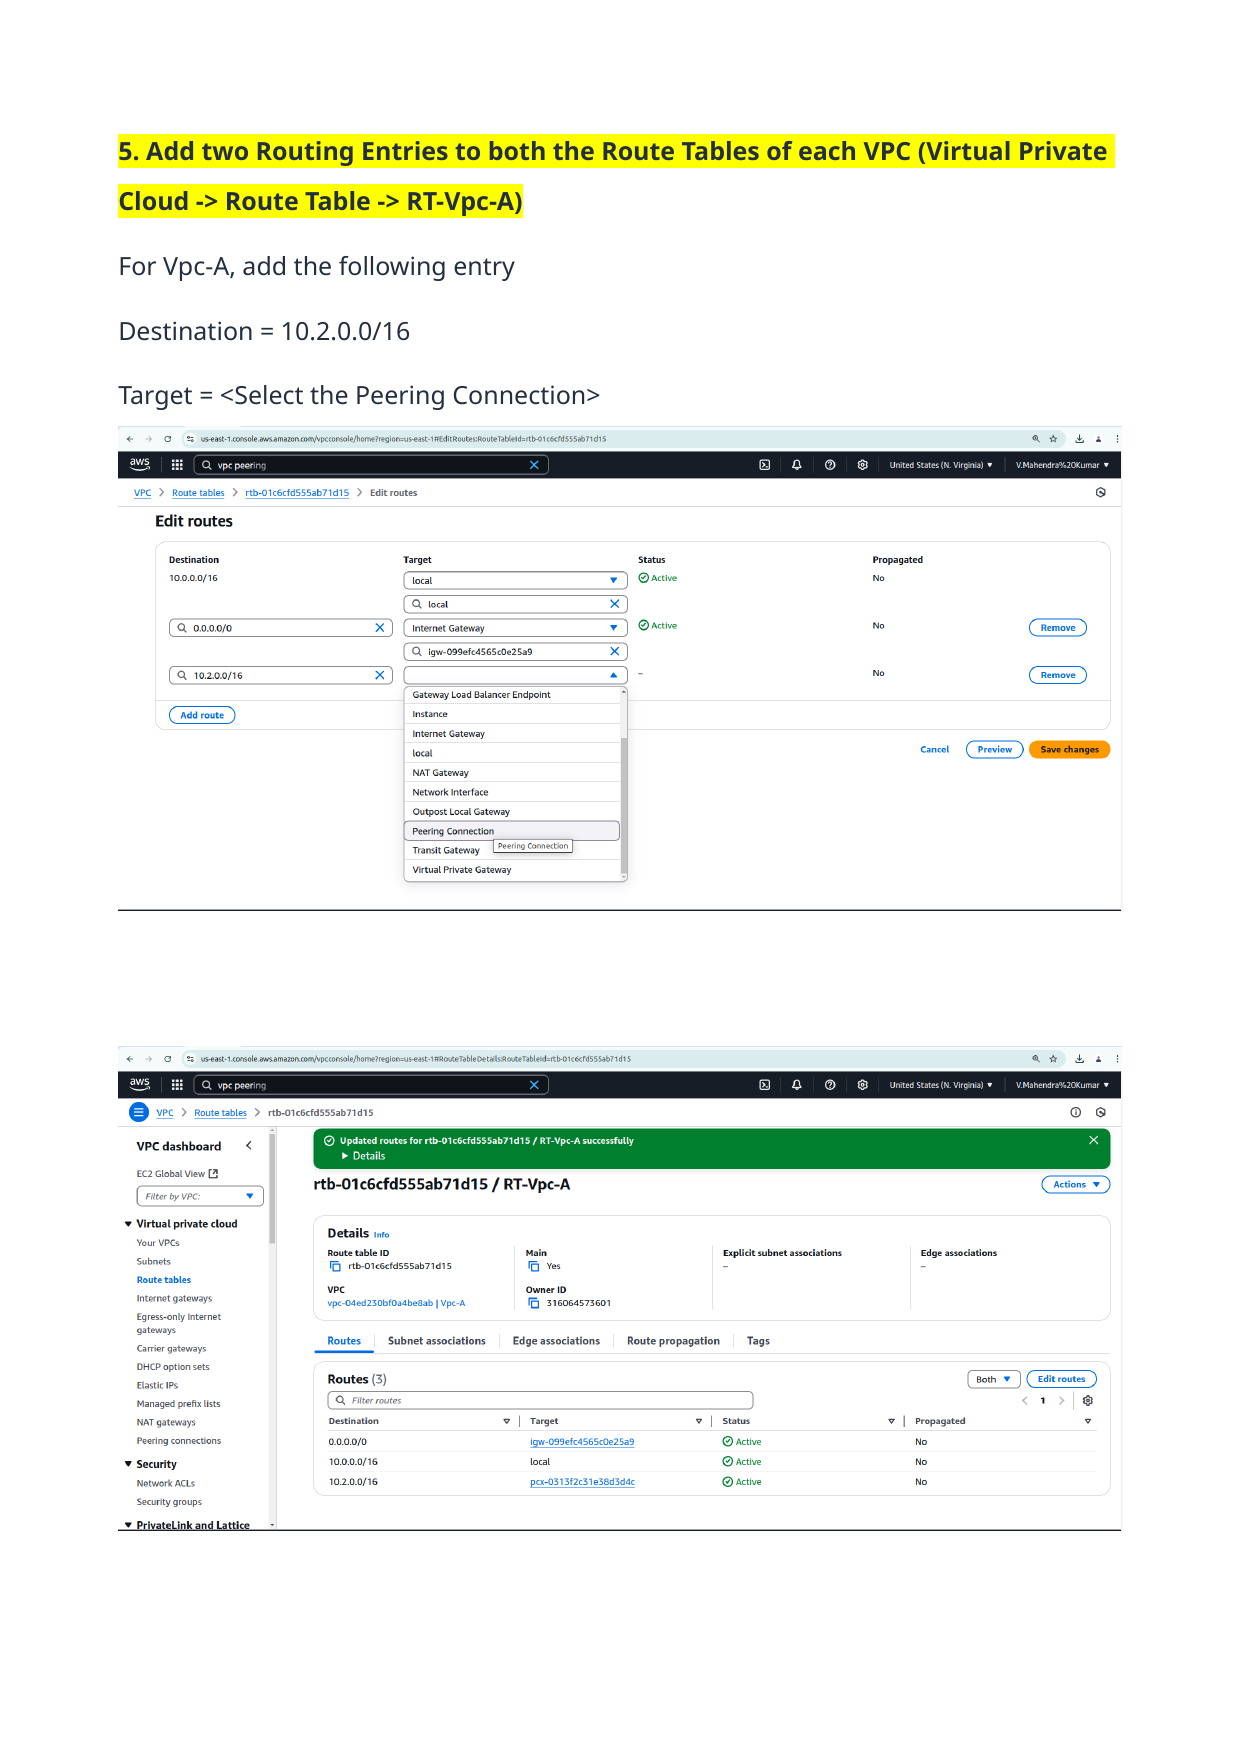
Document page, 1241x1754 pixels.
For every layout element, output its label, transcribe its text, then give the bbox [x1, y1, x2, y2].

text For Vpc-A, add the following entry [118, 233, 1122, 283]
picture [118, 426, 1123, 911]
picture [118, 1046, 1123, 1531]
text 5. Add two Routing Entries to both the Route Tables of each VPC (Virtual Private Cloud -> Route Table -> RT-Vpc-A) [118, 118, 1122, 218]
text Target = <Select the Peering Connection> [118, 362, 1122, 412]
text Destination = 10.2.0.0/16 [118, 297, 1122, 347]
